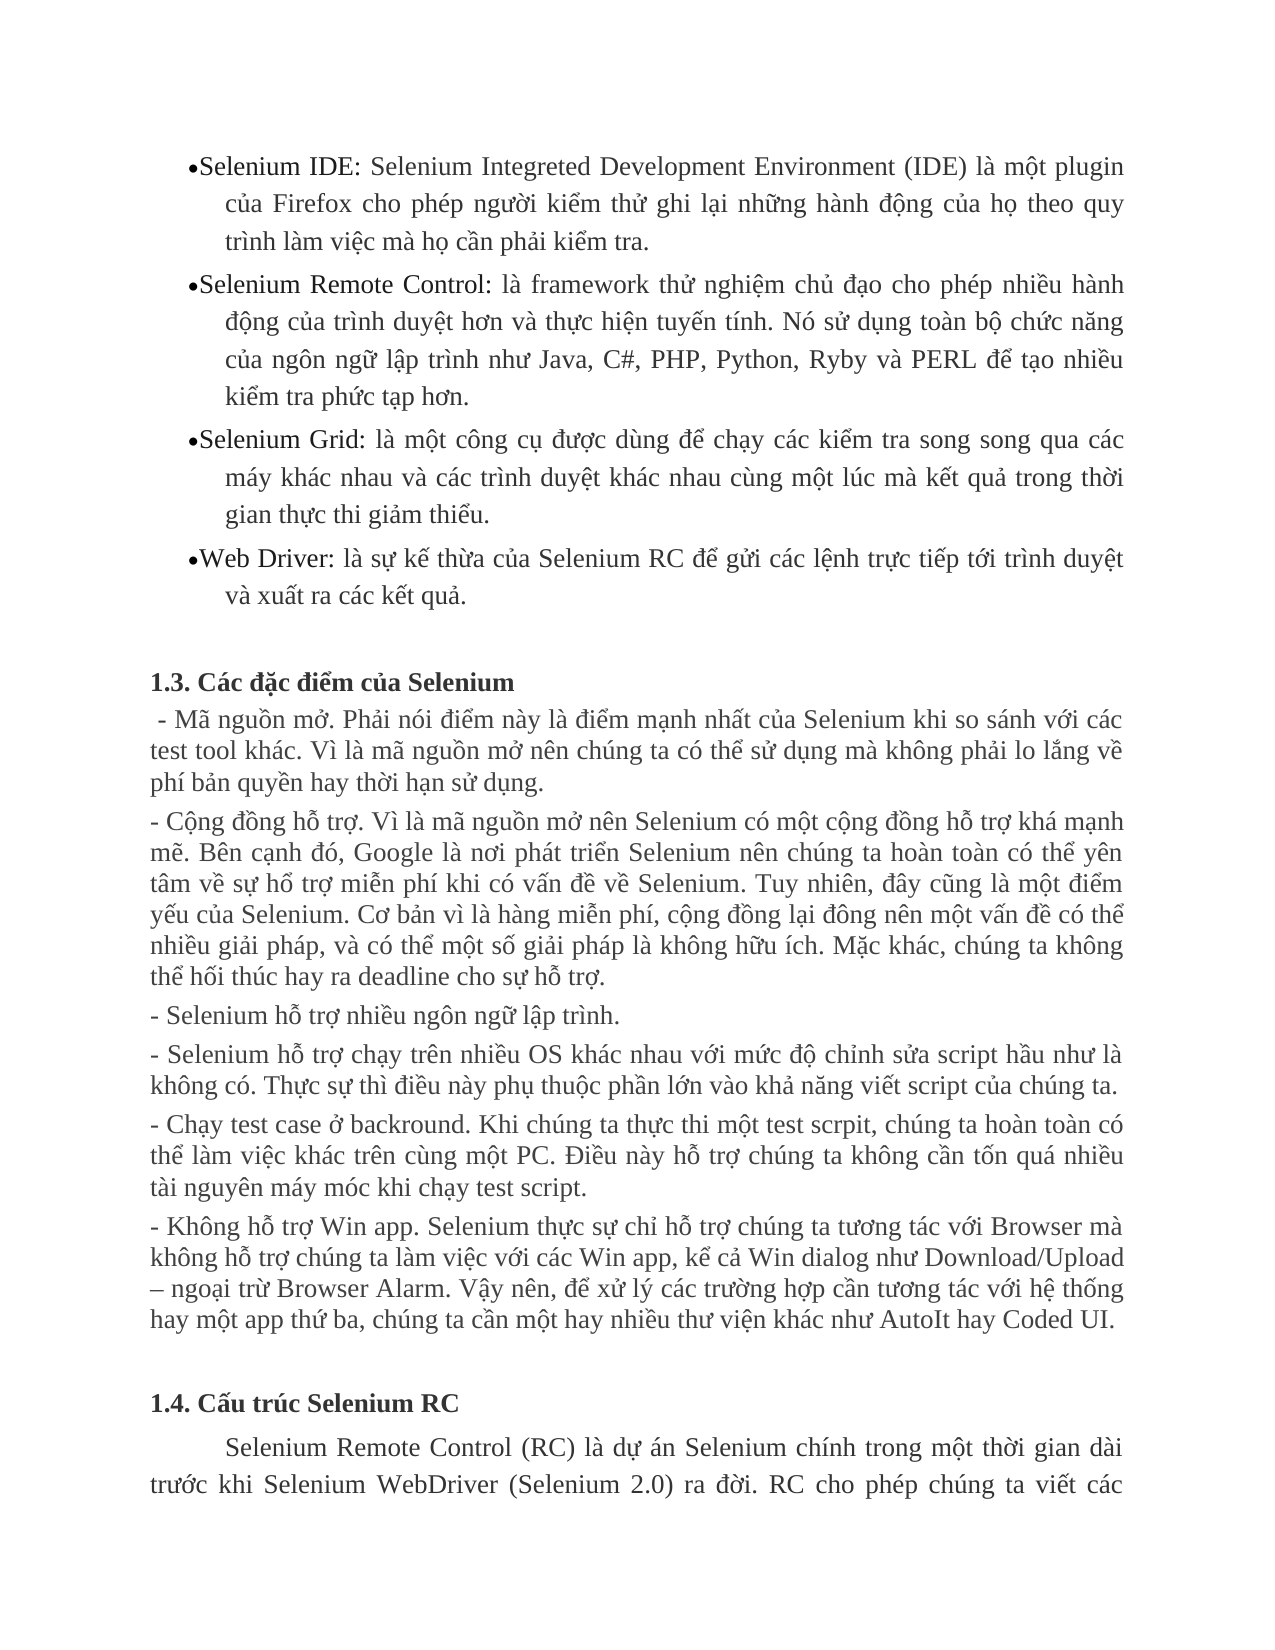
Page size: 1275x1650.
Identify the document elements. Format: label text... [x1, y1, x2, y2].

text Selenium Remote Control (RC) là dự án Selenium chính trong một thời gian dài trước khi Selenium WebDriver (Selenium 2.0) ra đời. RC cho phép chúng ta viết các [150, 1431, 1125, 1499]
text - Cộng đồng hỗ trợ. Vì là mã nguồn mở nên Selenium có một cộng đồng hỗ trợ khá mạnh mẽ. Bên cạnh đó, Google là nơi phát triển Selenium nên chúng ta hoàn toàn có thể yên tâm về sự hổ trợ miễn phí khi có vấn đề về Selenium. Tuy nhiên, đây cũng là một điểm yếu của Selenium. Cơ bản vì là hàng miễn phí, cộng đồng lại đông nên một vấn đề có thể nhiều giải pháp, và có thể một số giải pháp là không hữu ích. Mặc khác, chúng ta không thể hối thúc hay ra deadline cho sự hỗ trợ. [150, 804, 1125, 991]
list Web Driver: là sự kế thừa của Selenium RC để gửi các lệnh trực tiếp tới trình duyệt và xuất ra các kết quả. [187, 542, 1125, 610]
list Selenium IDE: Selenium Integreted Development Environment (IDE) là một plugin của Firefox cho phép người kiểm thử ghi lại những hành động của họ theo quy trình làm việc mà họ cần phải kiểm tra. [187, 150, 1125, 256]
list Selenium Remote Control: là framework thử nghiệm chủ đạo cho phép nhiều hành động của trình duyệt hơn và thực hiện tuyến tính. Nó sử dụng toàn bộ chức năng của ngôn ngữ lập trình như Java, C#, PHP, Python, Ryby và PERL để tạo nhiều kiểm tra phức tạp hơn. [187, 268, 1125, 411]
list Selenium Grid: là một công cụ được dùng để chạy các kiểm tra song song qua các máy khác nhau và các trình duyệt khác nhau cùng một lúc mà kết quả trong thời gian thực thi giảm thiểu. [187, 423, 1125, 529]
text - Selenium hỗ trợ chạy trên nhiều OS khác nhau với mức độ chỉnh sửa script hầu như là không có. Thực sự thì điều này phụ thuộc phần lớn vào khả năng viết script của chúng ta. [150, 1038, 1125, 1101]
text - Chạy test case ở backround. Khi chúng ta thực thi một test scrpit, chúng ta hoàn toàn có thể làm việc khác trên cùng một PC. Điều này hỗ trợ chúng ta không cần tốn quá nhiều tài nguyên máy móc khi chạy test script. [150, 1108, 1125, 1202]
text - Không hỗ trợ Win app. Selenium thực sự chỉ hỗ trợ chúng ta tương tác với Browser mà không hỗ trợ chúng ta làm việc với các Win app, kể cả Win dialog như Download/Upload – ngoại trừ Browser Alarm. Vậy nên, để xử lý các trường hợp cần tương tác với hệ thống hay một app thứ ba, chúng ta cần một hay nhiều thư viện khác như AutoIt hay Coded UI. [150, 1209, 1125, 1334]
text 1.4. Cấu trúc Selenium RC [150, 1387, 1125, 1418]
text 1.3. Các đặc điểm của Selenium [150, 666, 1125, 697]
text - Selenium hỗ trợ nhiều ngôn ngữ lập trình. [150, 999, 1125, 1030]
text - Mã nguồn mở. Phải nói điểm này là điểm mạnh nhất của Selenium khi so sánh với các test tool khác. Vì là mã nguồn mở nên chúng ta có thể sử dụng mà không phải lo lắng về phí bản quyền hay thời hạn sử dụng. [150, 703, 1125, 797]
